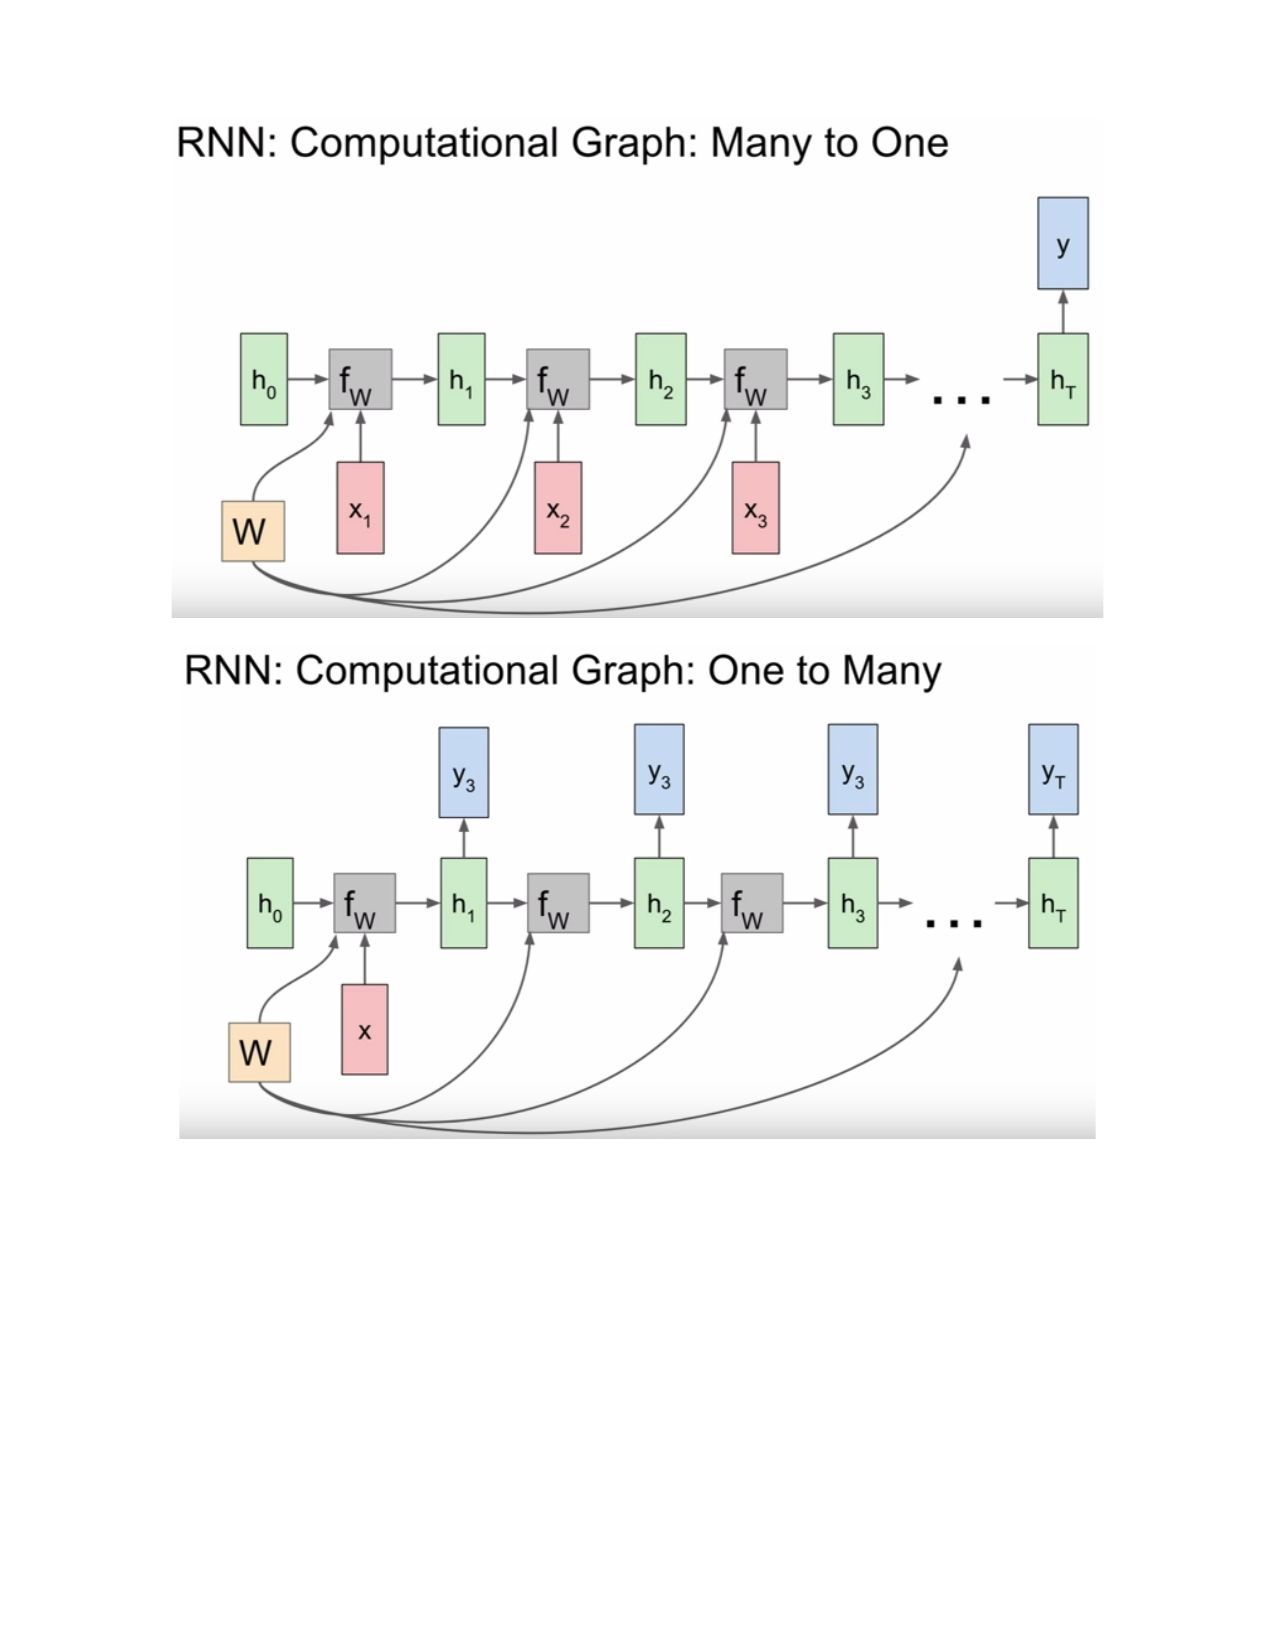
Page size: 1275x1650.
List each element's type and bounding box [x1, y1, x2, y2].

picture [179, 646, 1096, 1139]
picture [171, 118, 1104, 618]
